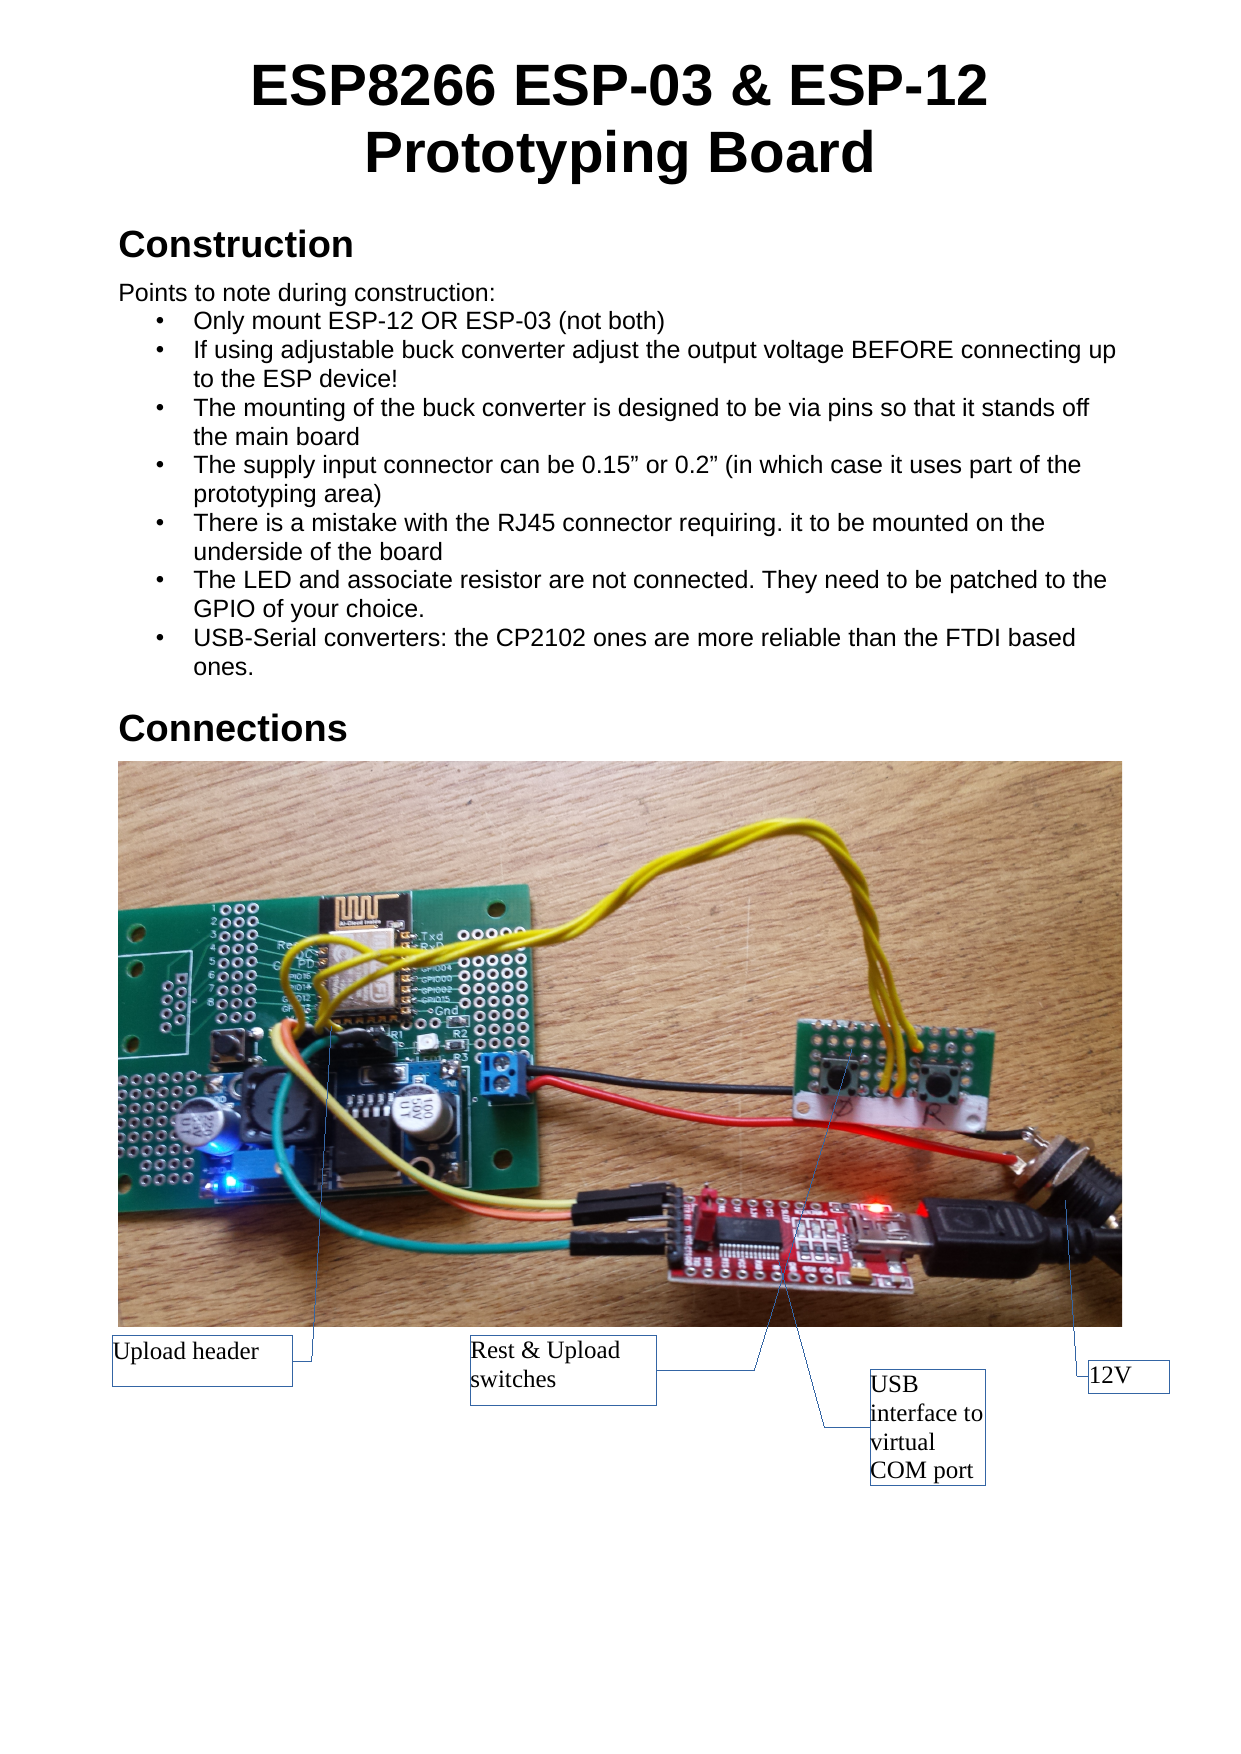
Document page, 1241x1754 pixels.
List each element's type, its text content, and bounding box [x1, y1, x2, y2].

list The LED and associate resistor are not connected. They need to be patched to the GPIO of your choice. [156, 566, 1122, 623]
list Only mount ESP-12 OR ESP-03 (not both) [156, 306, 1122, 335]
text Points to note during construction: [118, 277, 1122, 306]
subtitle Connections [118, 706, 1122, 749]
list The supply input connector can be 0.15” or 0.2” (in which case it uses part of the prototyping area) [156, 450, 1122, 508]
list The mounting of the buck converter is designed to be via pins so that it stands off the main board [156, 393, 1122, 450]
picture [118, 761, 1123, 1327]
list If using adjustable buck converter adjust the output voltage BEFORE connecting up to the ESP device! [156, 335, 1122, 393]
list USB-Serial converters: the CP2102 ones are more reliable than the FTDI based ones. [156, 623, 1122, 681]
subtitle Construction [118, 221, 1122, 265]
list There is a mistake with the RJ45 connector requiring. it to be mounted on the underside of the board [156, 508, 1122, 566]
